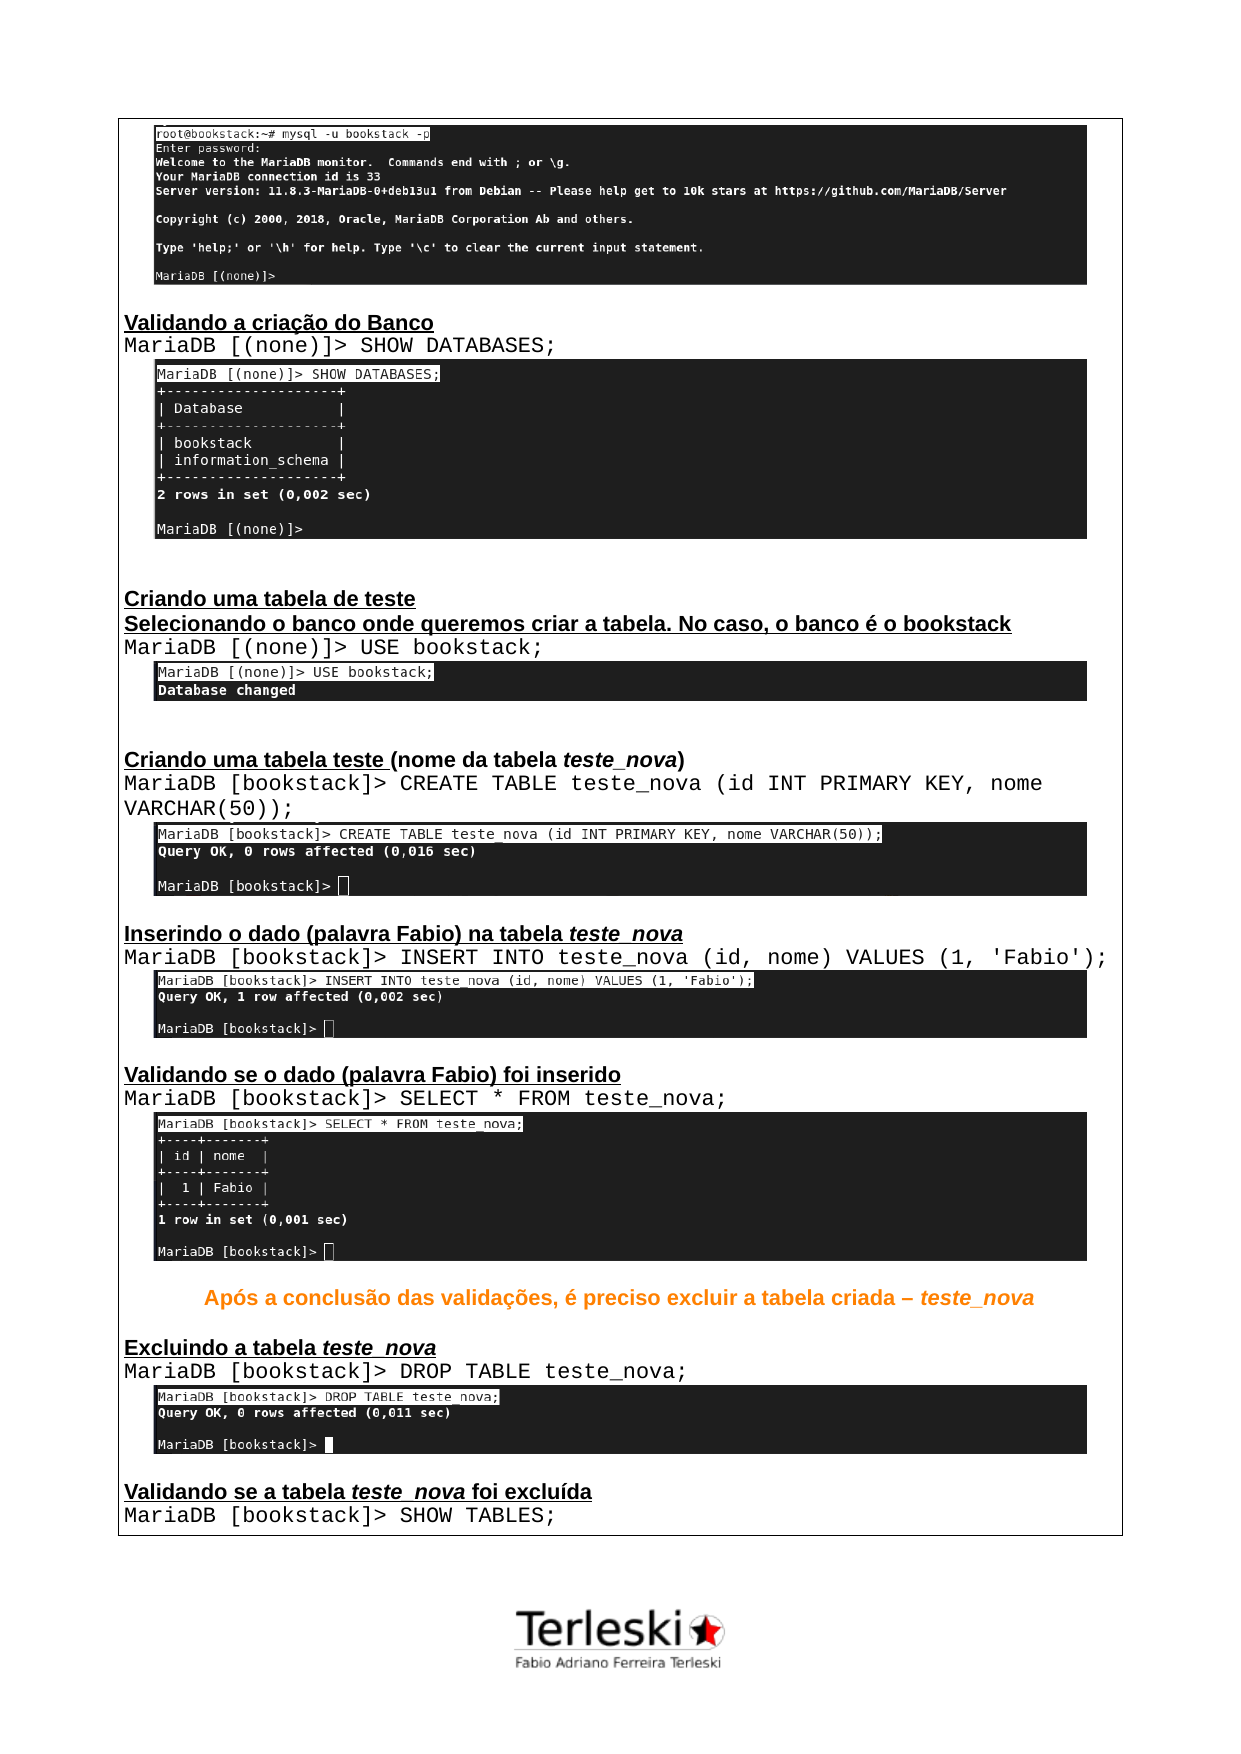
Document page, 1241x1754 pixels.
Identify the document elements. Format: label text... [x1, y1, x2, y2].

picture [153, 359, 1087, 539]
table_header Validando a criação do Banco MariaDB [(none)]> SHOW DATABASES; Criando uma tabela de teste Selecionando o banco onde queremos criar a tabela. No caso, o banco é o bookstack MariaDB [(none)]> USE bookstack; Criando uma tabela teste (nome da tabela teste_nova) MariaDB [bookstack]> CREATE TABLE teste_nova (id INT PRIMARY KEY, nome VARCHAR(50)); Inserindo o dado (palavra Fabio) na tabela teste_nova MariaDB [bookstack]> INSERT INTO teste_nova (id, nome) VALUES (1, 'Fabio'); Validando se o dado (palavra Fabio) foi inserido MariaDB [bookstack]> SELECT * FROM teste_nova; Após a conclusão das validações, é preciso excluir a tabela criada – teste_nova Excluindo a tabela teste_nova MariaDB [bookstack]> DROP TABLE teste_nova; Validando se a tabela teste_nova foi excluída MariaDB [bookstack]> SHOW TABLES; [119, 119, 1122, 1534]
picture [153, 661, 1087, 701]
picture [153, 970, 1087, 1038]
picture [153, 125, 1087, 285]
picture [153, 1385, 1087, 1454]
picture [153, 822, 1087, 896]
picture [513, 1607, 727, 1673]
picture [153, 1112, 1087, 1261]
